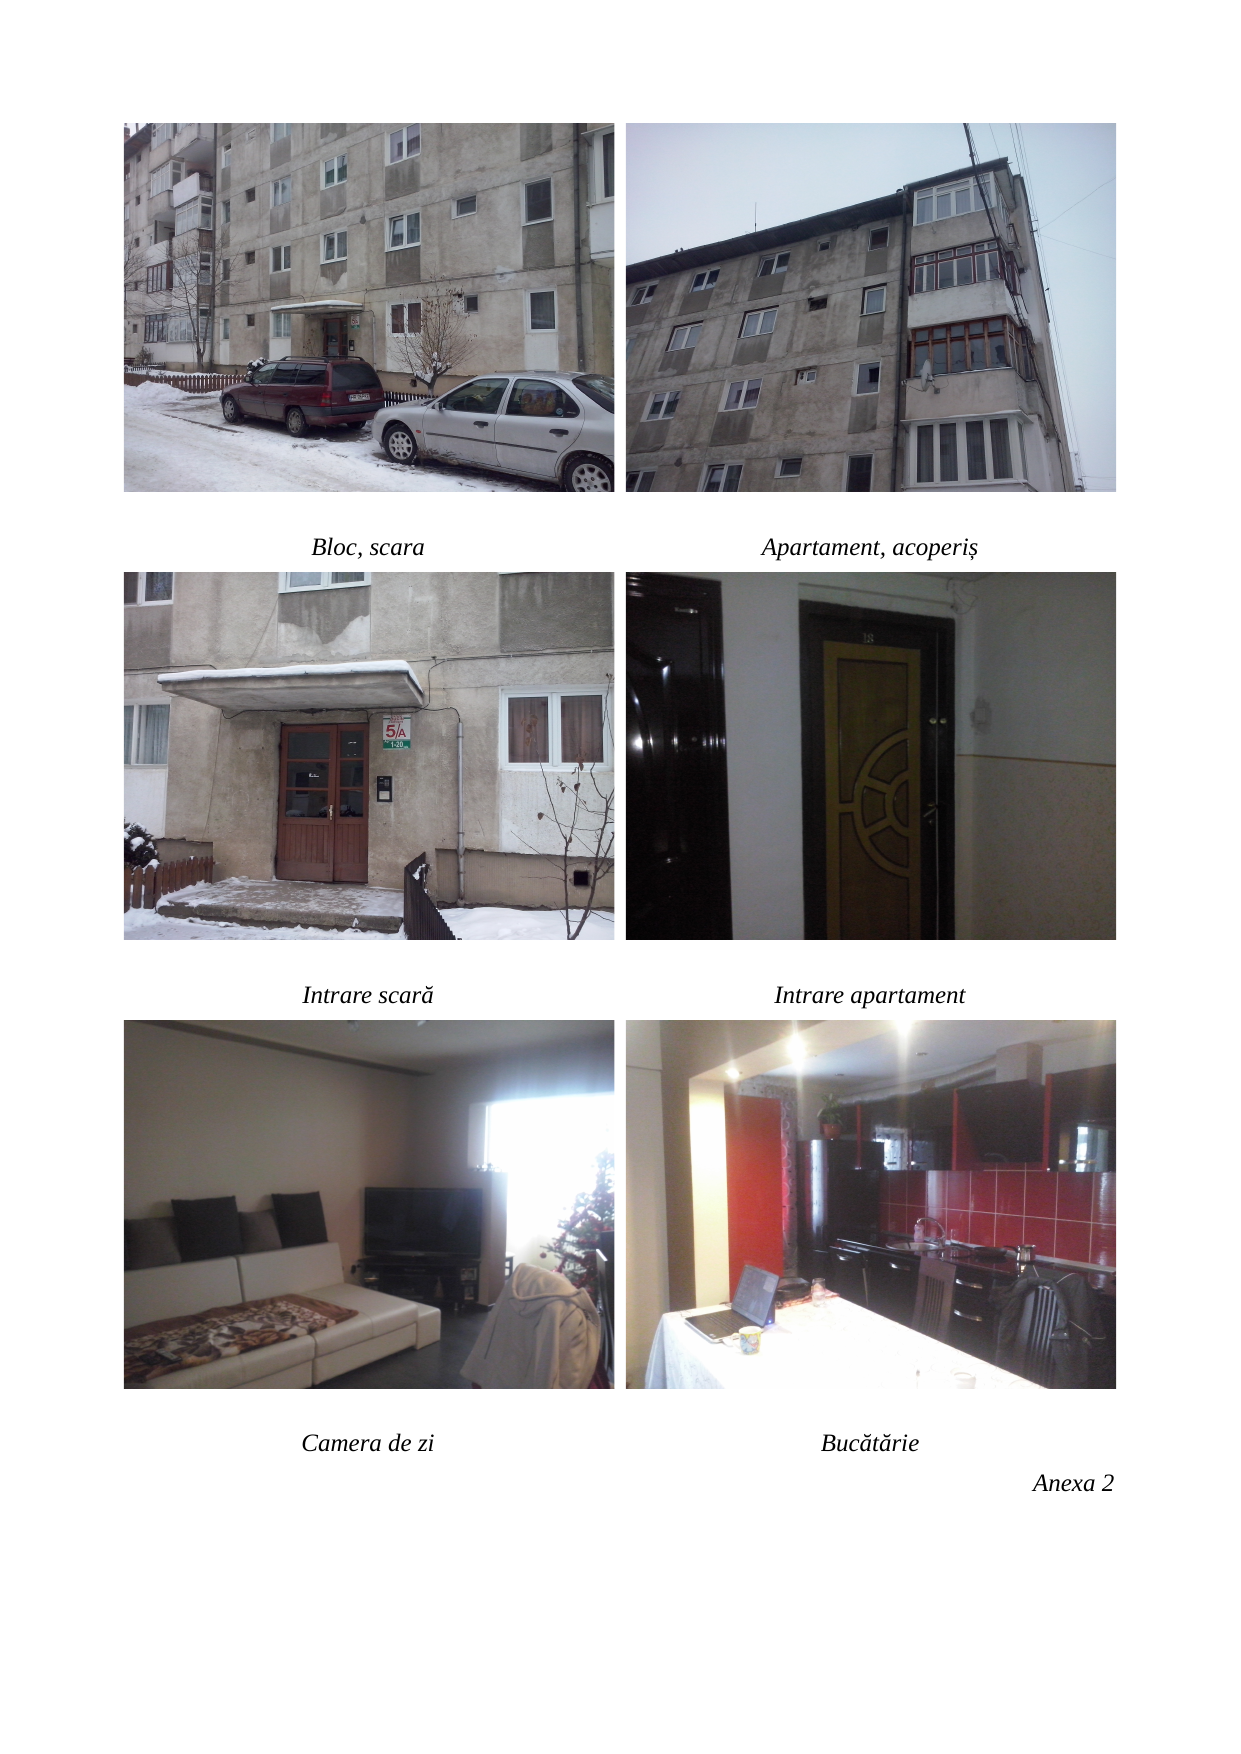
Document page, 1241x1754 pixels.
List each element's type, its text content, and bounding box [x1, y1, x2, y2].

table_cell [118, 118, 620, 526]
table_cell Intrare apartament [620, 974, 1122, 1014]
picture [625, 123, 1117, 492]
picture [123, 572, 615, 940]
picture [123, 1020, 615, 1389]
table_cell Anexa 2 [118, 1463, 1122, 1503]
table_cell [118, 566, 620, 974]
table_cell [620, 118, 1122, 526]
picture [625, 1020, 1117, 1389]
picture [625, 572, 1117, 940]
table_cell [620, 1015, 1122, 1423]
table_cell Bucătărie [620, 1423, 1122, 1463]
table_cell Bloc, scara [118, 526, 620, 566]
table_cell Intrare scară [118, 974, 620, 1014]
table_cell Apartament, acoperiș [620, 526, 1122, 566]
table_cell [118, 1015, 620, 1423]
table_cell Camera de zi [118, 1423, 620, 1463]
picture [123, 123, 615, 492]
table_cell [620, 566, 1122, 974]
